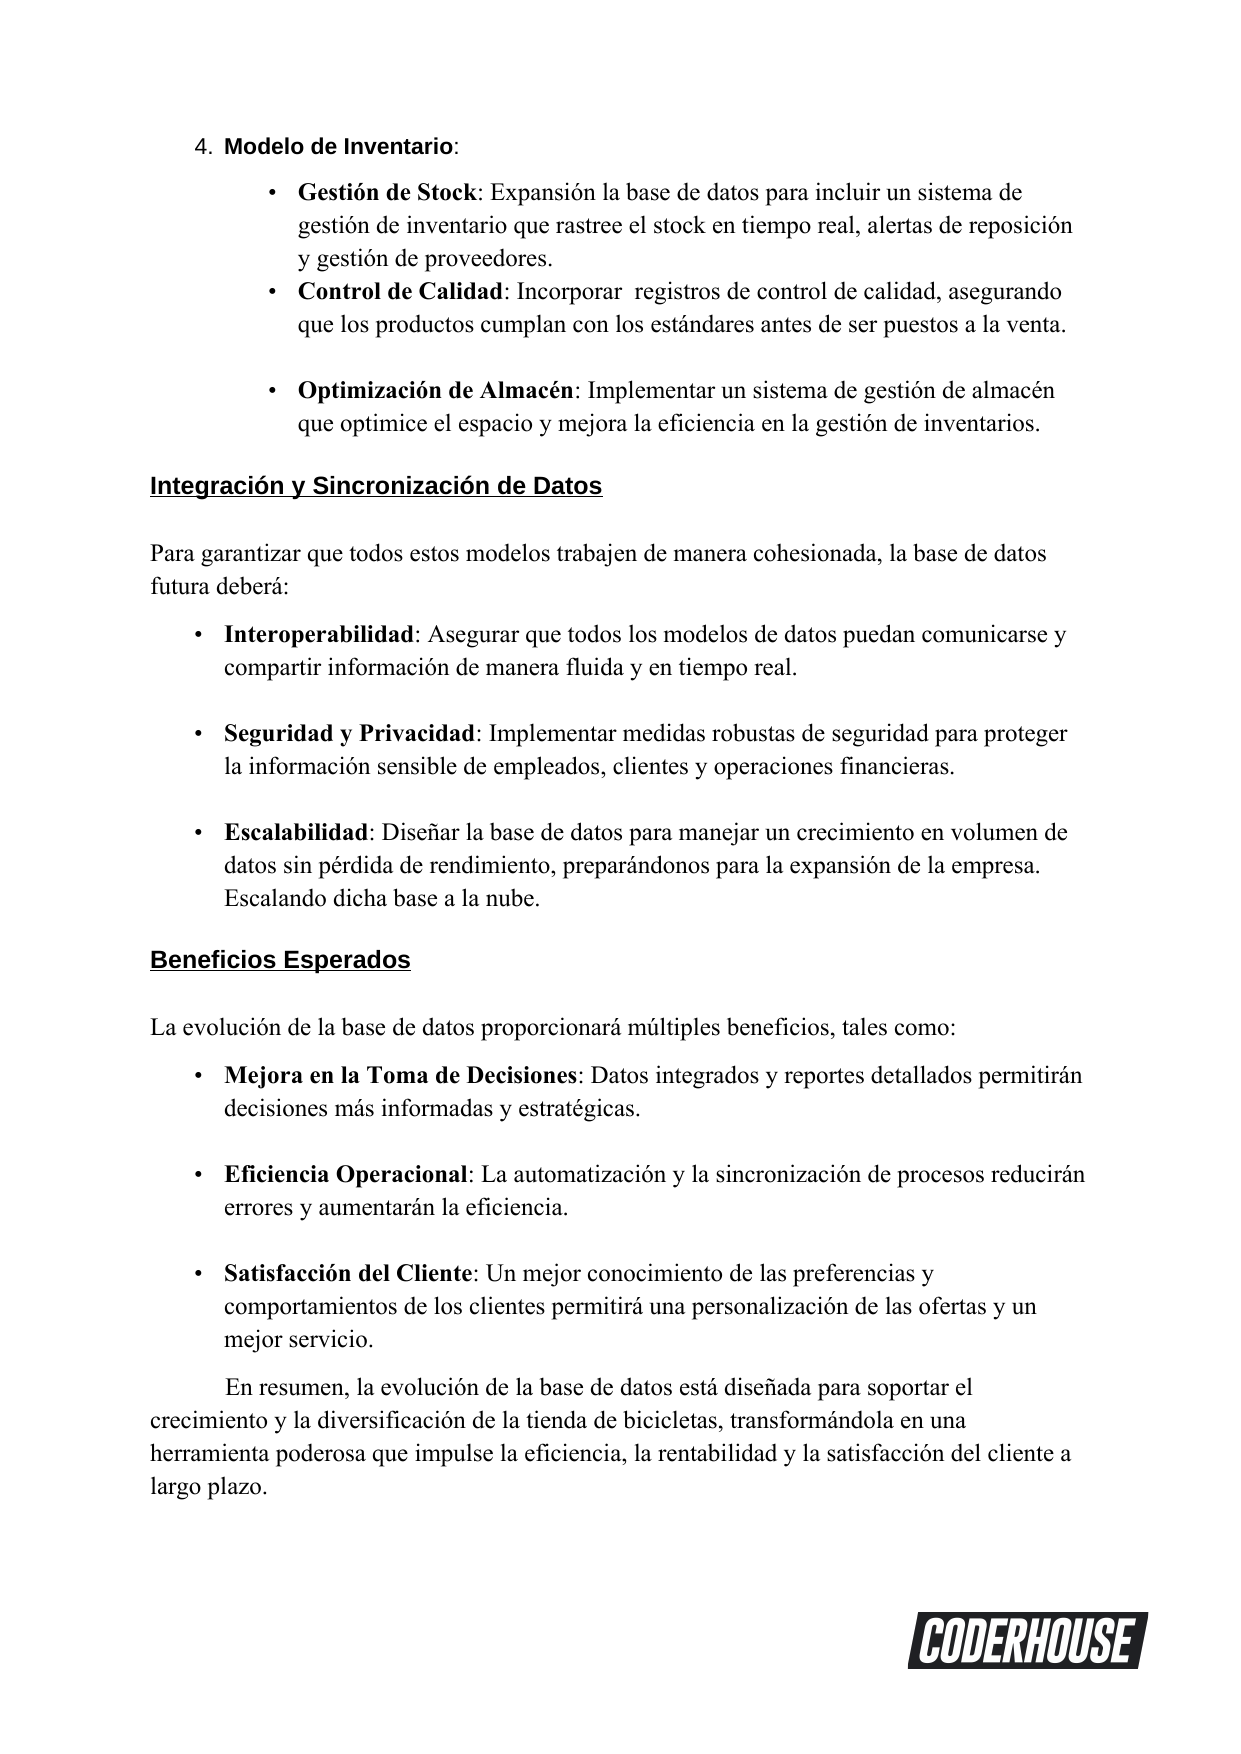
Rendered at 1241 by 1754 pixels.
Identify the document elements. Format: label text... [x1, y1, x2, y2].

text En resumen, la evolución de la base de datos está diseñada para soportar el crecimiento y la diversificación de la tienda de bicicletas, transformándola en una herramienta poderosa que impulse la eficiencia, la rentabilidad y la satisfacción del cliente a largo plazo. [150, 1372, 1090, 1499]
list Satisfacción del Cliente: Un mejor conocimiento de las preferencias y comportamientos de los clientes permitirá una personalización de las ofertas y un mejor servicio. [194, 1258, 1090, 1353]
list Optimización de Almacén: Implementar un sistema de gestión de almacén que optimice el espacio y mejora la eficiencia en la gestión de inventarios. [268, 376, 1090, 437]
list Eficiencia Operacional: La automatización y la sincronización de procesos reducirán errores y aumentarán la eficiencia. [194, 1159, 1090, 1221]
list Control de Calidad: Incorporar registros de control de calidad, asegurando que los productos cumplan con los estándares antes de ser puestos a la venta. [268, 276, 1090, 338]
list Escalabilidad: Diseñar la base de datos para manejar un crecimiento en volumen de datos sin pérdida de rendimiento, preparándonos para la expansión de la empresa. Escalando dicha base a la nube. [194, 817, 1090, 912]
picture [907, 1612, 1149, 1669]
text La evolución de la base de datos proporcionará múltiples beneficios, tales como: [150, 1012, 1090, 1041]
list Modelo de Inventario: [194, 133, 1090, 159]
subtitle Beneficios Esperados [150, 945, 1090, 974]
list Interoperabilidad: Asegurar que todos los modelos de datos puedan comunicarse y compartir información de manera fluida y en tiempo real. [194, 619, 1090, 680]
list Seguridad y Privacidad: Implementar medidas robustas de seguridad para proteger la información sensible de empleados, clientes y operaciones financieras. [194, 718, 1090, 779]
list Gestión de Stock: Expansión la base de datos para incluir un sistema de gestión de inventario que rastree el stock en tiempo real, alertas de reposición y gestión de proveedores. [268, 177, 1090, 272]
text Para garantizar que todos estos modelos trabajen de manera cohesionada, la base de datos futura deberá: [150, 538, 1090, 600]
list Mejora en la Toma de Decisiones: Datos integrados y reportes detallados permitirán decisiones más informadas y estratégicas. [194, 1060, 1090, 1122]
subtitle Integración y Sincronización de Datos [150, 471, 1090, 499]
